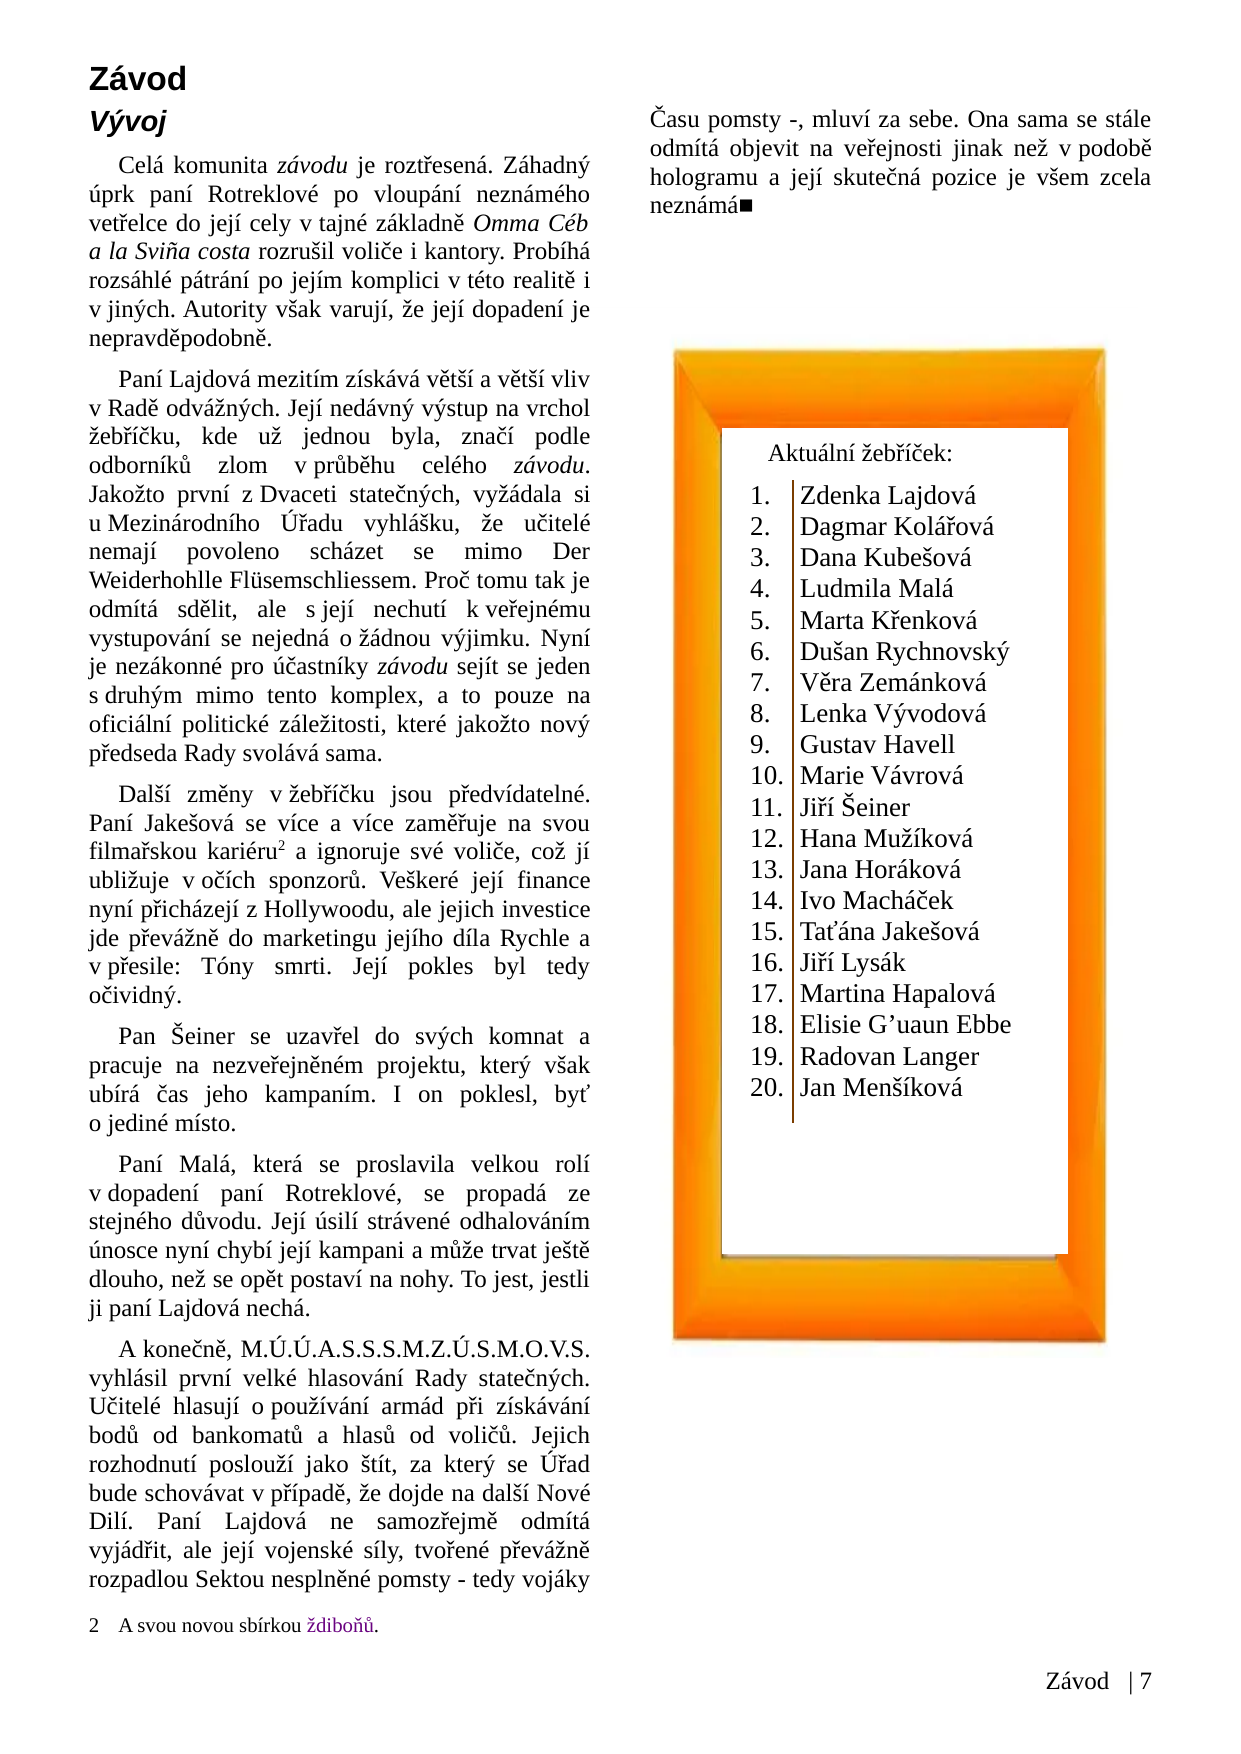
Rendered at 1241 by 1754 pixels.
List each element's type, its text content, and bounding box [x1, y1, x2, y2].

text 6. Dušan Rychnovský [1138, 635, 1152, 666]
text 20. Jan Menšíková [1138, 1071, 1152, 1102]
text Celá komunita závodu je roztřesená. Záhadný úprk paní Rotreklové po vloupání neznámého vetřelce do její cely v tajné základně Omma Céb a la Sviña costa rozrušil voliče i kantory. Probíhá rozsáhlé pátrání po jejím komplici v této realitě i v jiných. Autority však varují, že její dopadení je nepravděpodobně. [88, 150, 591, 351]
text 16. Jiří Lysák [1138, 946, 1152, 977]
subtitle Vývoj [88, 104, 591, 138]
text 4. Ludmila Malá [1138, 573, 1152, 604]
text 10. Marie Vávrová [1138, 759, 1152, 791]
text Paní Malá, která se proslavila velkou rolí v dopadení paní Rotreklové, se propadá ze stejného důvodu. Její úsilí strávené odhalováním únosce nyní chybí její kampani a může trvat ještě dlouho, než se opět postaví na nohy. To jest, jestli ji paní Lajdová nechá. [88, 1149, 573, 1321]
text Pan Šeiner se uzavřel do svých komnat a pracuje na nezveřejněném projektu, který však ubírá čas jeho kampaním. I on poklesl, byť o jediné místo. [88, 1021, 573, 1136]
text 15. Taťána Jakešová [1138, 915, 1152, 946]
text Času pomsty -, mluví za sebe. Ona sama se stále odmítá objevit na veřejnosti jinak než v podobě hologramu a její skutečná pozice je všem zcela neznámá■ [649, 104, 1152, 219]
text 8. Lenka Vývodová [1138, 697, 1152, 728]
text A konečně, M.Ú.Ú.A.S.S.S.M.Z.Ú.S.M.O.V.S. vyhlásil první velké hlasování Rady statečných. Učitelé hlasují o používání armád při získávání bodů od bankomatů a hlasů od voličů. Jejich rozhodnutí poslouží jako štít, za který se Úřad bude schovávat v případě, že dojde na další Nové Dilí. Paní Lajdová ne samozřejmě odmítá vyjádřit, ale její vojenské síly, tvořené převážně rozpadlou Sektou nesplněné pomsty - tedy vojáky [88, 1334, 591, 1593]
text Paní Lajdová mezitím získává větší a větší vliv v Radě odvážných. Její nedávný výstup na vrchol žebříčku, kde už jednou byla, značí podle odborníků zlom v průběhu celého závodu. Jakožto první z Dvaceti statečných, vyžádala si u Mezinárodního Úřadu vyhlášku, že učitelé nemají povoleno scházet se mimo Der Weiderhohlle Flüsemschliessem. Proč tomu tak je odmítá sdělit, ale s její nechutí k veřejnému vystupování se nejedná o žádnou výjimku. Nyní je nezákonné pro účastníky závodu sejít se jeden s druhým mimo tento komplex, a to pouze na oficiální politické záležitosti, které jakožto nový předseda Rady svolává sama. [88, 364, 573, 766]
text A svou novou sbírkou ždiboňů. [88, 1613, 591, 1637]
text Aktuální žebříček: [1138, 438, 1152, 467]
text 13. Jana Horáková [1138, 853, 1152, 884]
text 7. Věra Zemánková [1138, 666, 1152, 697]
text 14. Ivo Macháček [1138, 884, 1152, 915]
text 3. Dana Kubešová [1138, 541, 1152, 573]
text 17. Martina Hapalová [1138, 977, 1152, 1009]
text 2. Dagmar Kolářová [1138, 510, 1152, 541]
text 9. Gustav Havell [1138, 728, 1152, 759]
text 19. Radovan Langer [1138, 1040, 1152, 1071]
text 12. Hana Mužíková [1138, 822, 1152, 853]
text Další změny v žebříčku jsou předvídatelné. Paní Jakešová se více a více zaměřuje na svou filmařskou kariéru a ignoruje své voliče, což jí ubližuje v očích sponzorů. Veškeré její finance nyní přicházejí z Hollywoodu, ale jejich investice jde převážně do marketingu jejího díla Rychle a v přesile: Tóny smrti. Její pokles byl tedy očividný. [88, 779, 573, 1009]
picture [573, 1348, 580, 1356]
text 5. Marta Křenková [1138, 604, 1152, 635]
subtitle Závod [88, 59, 1152, 98]
text 1. Zdenka Lajdová [1138, 479, 1152, 510]
text 11. Jiří Šeiner [1138, 791, 1152, 822]
picture [573, 306, 1138, 1358]
